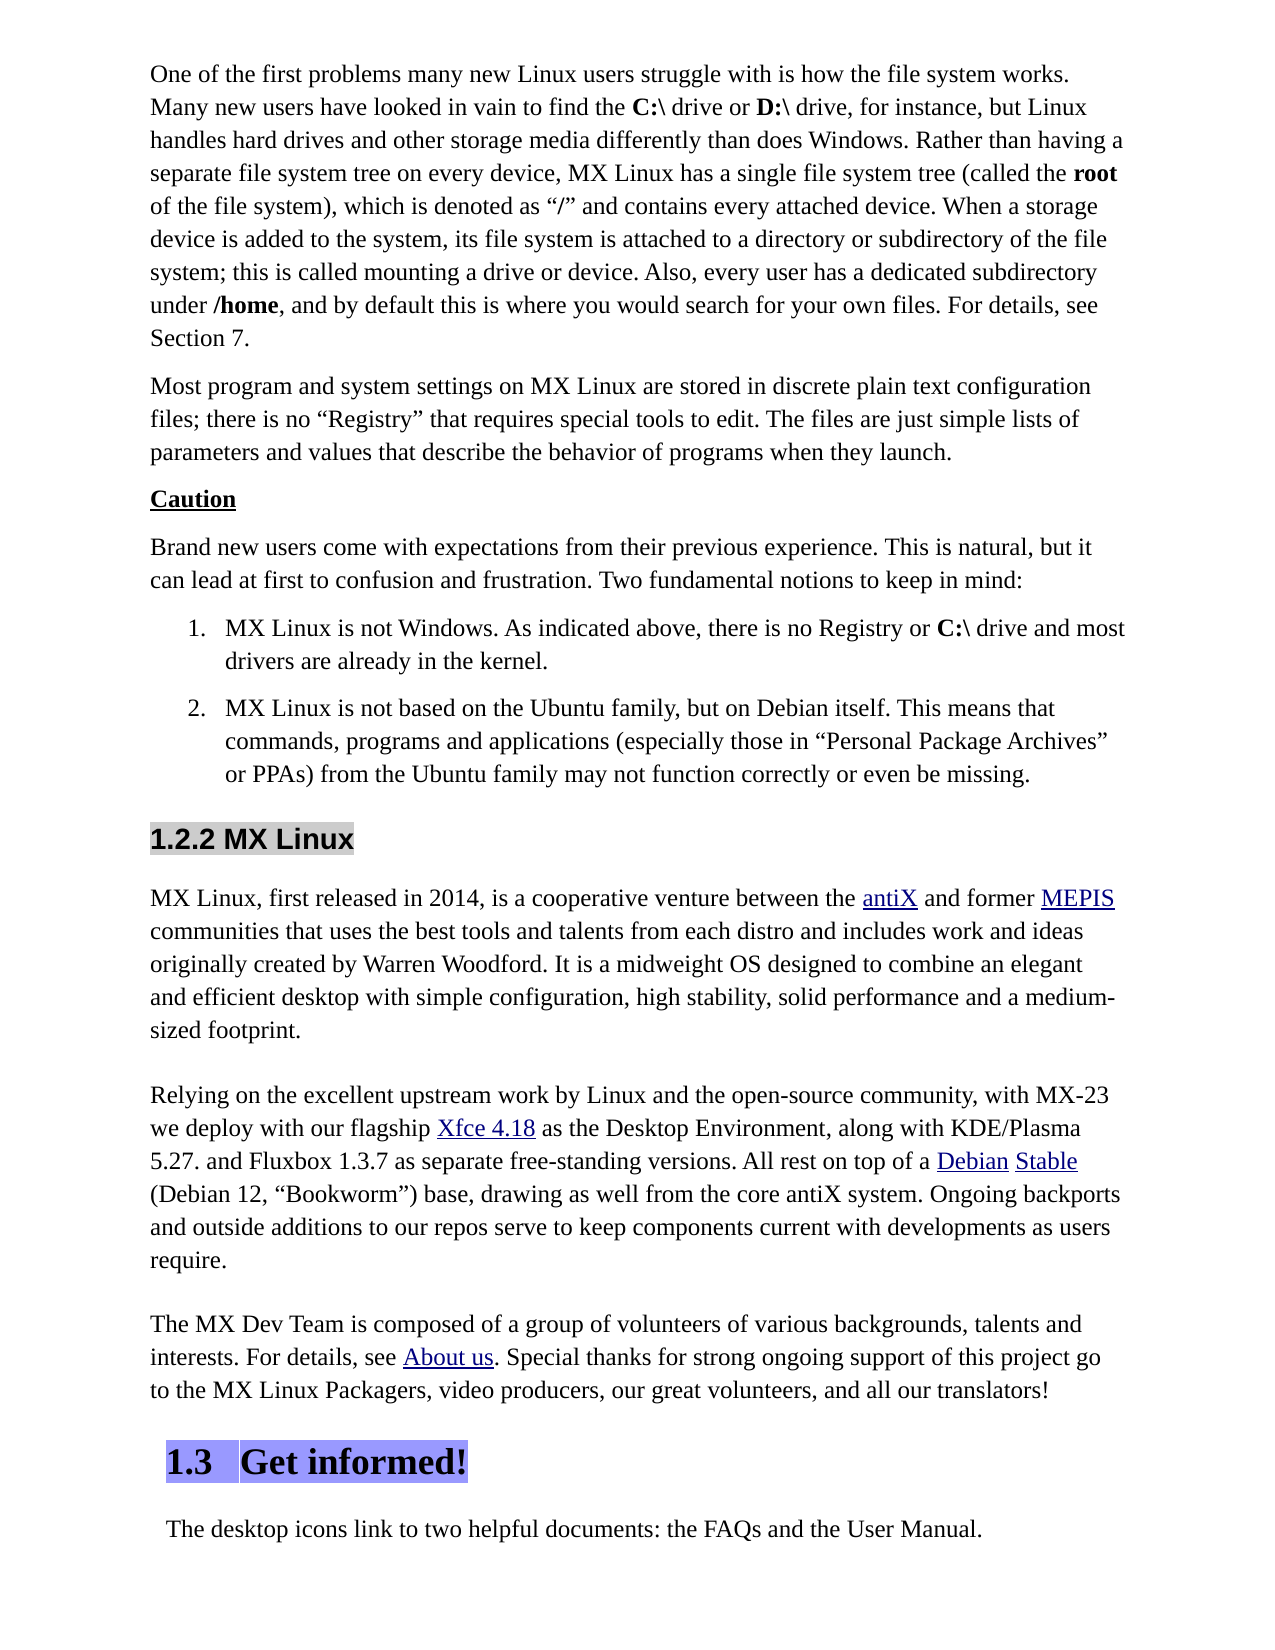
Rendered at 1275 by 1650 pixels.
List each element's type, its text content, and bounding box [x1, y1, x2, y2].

subtitle 1.3 Get informed! [166, 1439, 1109, 1483]
list MX Linux is not based on the Ubuntu family, but on Debian itself. This means that commands, programs and applications (especially those in “Personal Package Archives” or PPAs) from the Ubuntu family may not function correctly or even be missing. [187, 693, 1125, 788]
text The MX Dev Team is composed of a group of volunteers of various backgrounds, talents and interests. For details, see About us. Special thanks for strong ongoing support of this project go to the MX Linux Packagers, video producers, our great volunteers, and all our translators! [150, 1309, 1125, 1404]
text MX Linux, first released in 2014, is a cooperative venture between the antiX and former MEPIS communities that uses the best tools and talents from each distro and includes work and ideas originally created by Warren Woodford. It is a midweight OS designed to combine an elegant and efficient desktop with simple configuration, high stability, solid performance and a medium-sized footprint. [150, 883, 1125, 1044]
text Most program and system settings on MX Linux are stored in discrete plain text configuration files; there is no “Registry” that requires special tools to edit. The files are just simple lists of parameters and values that describe the behavior of programs when they launch. [150, 371, 1125, 466]
list MX Linux is not Windows. As indicated above, there is no Registry or C:\ drive and most drivers are already in the kernel. [187, 613, 1125, 674]
text Brand new users come with expectations from their previous experience. This is natural, but it can lead at first to confusion and frustration. Two fundamental notions to keep in mind: [150, 532, 1125, 594]
text Relying on the excellent upstream work by Linux and the open-source community, with MX-23 we deploy with our flagship Xfce 4.18 as the Desktop Environment, along with KDE/Plasma 5.27. and Fluxbox 1.3.7 as separate free-standing versions. All rest on top of a Debian Stable (Debian 12, “Bookworm”) base, drawing as well from the core antiX system. Ongoing backports and outside additions to our repos serve to keep components current with developments as users require. [150, 1080, 1125, 1274]
text The desktop icons link to two helpful documents: the FAQs and the User Manual. [166, 1514, 1109, 1543]
text Caution [150, 484, 1125, 513]
text One of the first problems many new Linux users struggle with is how the file system works. Many new users have looked in vain to find the C:\ drive or D:\ drive, for instance, but Linux handles hard drives and other storage media differently than does Windows. Rather than having a separate file system tree on every device, MX Linux has a single file system tree (called the root of the file system), which is denoted as “/” and contains every attached device. When a storage device is added to the system, its file system is attached to a directory or subdirectory of the file system; this is called mounting a drive or device. Also, every user has a dedicated subdirectory under /home, and by default this is where you would search for your own files. For details, see Section 7. [150, 59, 1125, 352]
subtitle 1.2.2 MX Linux [354, 822, 1125, 855]
